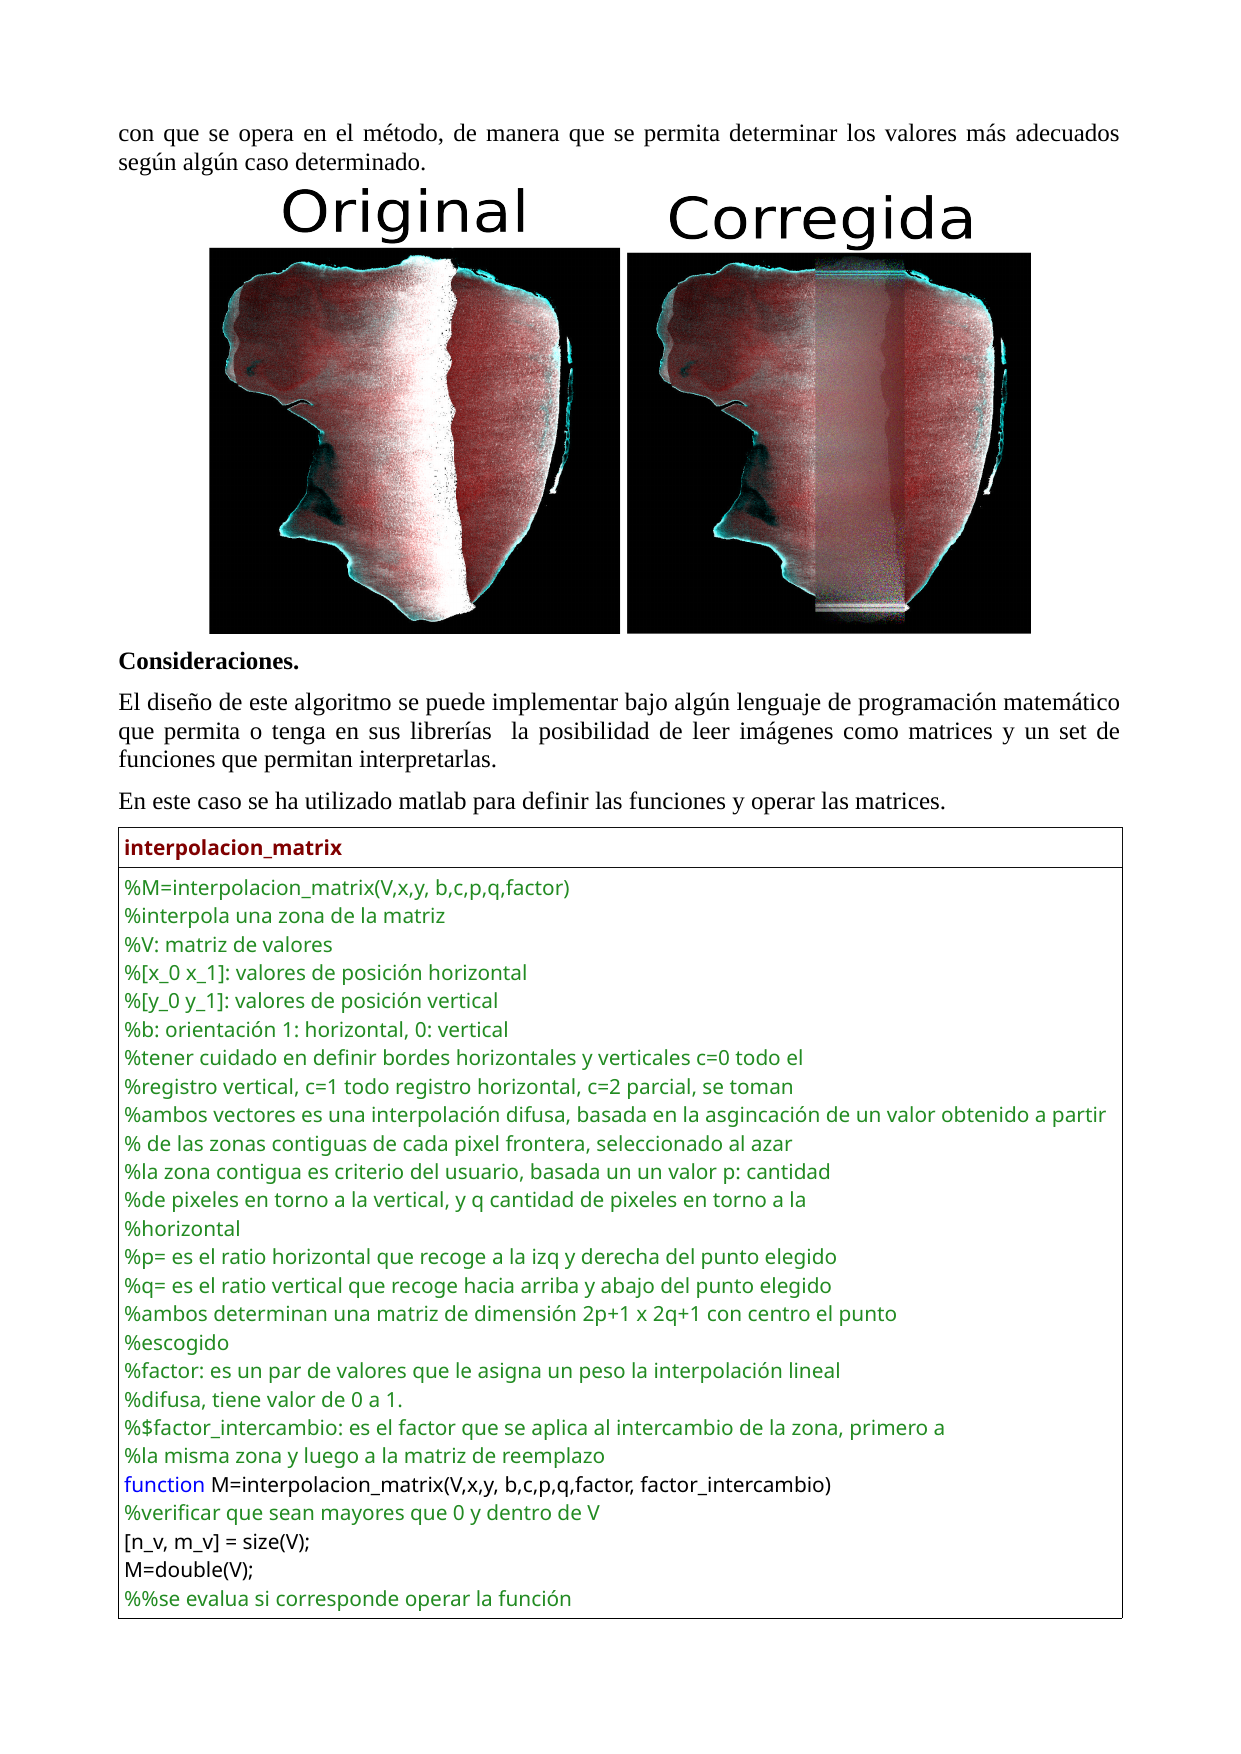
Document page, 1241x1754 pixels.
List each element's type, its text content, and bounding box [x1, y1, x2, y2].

text Consideraciones. [118, 646, 1122, 674]
picture [209, 188, 1031, 634]
table_cell %M=interpolacion_matrix(V,x,y, b,c,p,q,factor) %interpola una zona de la matriz %V: matriz de valores %[x_0 x_1]: valores de posición horizontal %[y_0 y_1]: valores de posición vertical %b: orientación 1: horizontal, 0: vertical %tener cuidado en definir bordes horizontales y verticales c=0 todo el %registro vertical, c=1 todo registro horizontal, c=2 parcial, se toman %ambos vectores es una interpolación difusa, basada en la asgincación de un valor obtenido a partir % de las zonas contiguas de cada pixel frontera, seleccionado al azar %la zona contigua es criterio del usuario, basada un un valor p: cantidad %de pixeles en torno a la vertical, y q cantidad de pixeles en torno a la %horizontal %p= es el ratio horizontal que recoge a la izq y derecha del punto elegido %q= es el ratio vertical que recoge hacia arriba y abajo del punto elegido %ambos determinan una matriz de dimensión 2p+1 x 2q+1 con centro el punto %escogido %factor: es un par de valores que le asigna un peso la interpolación lineal %difusa, tiene valor de 0 a 1. %$factor_intercambio: es el factor que se aplica al intercambio de la zona, primero a %la misma zona y luego a la matriz de reemplazo function M=interpolacion_matrix(V,x,y, b,c,p,q,factor, factor_intercambio) %verificar que sean mayores que 0 y dentro de V [n_v, m_v] = size(V); M=double(V); %%se evalua si corresponde operar la función [119, 868, 1122, 1618]
text En este caso se ha utilizado matlab para definir las funciones y operar las matrices. [118, 786, 1122, 814]
table_header interpolacion_matrix [119, 828, 1122, 867]
text con que se opera en el método, de manera que se permita determinar los valores más adecuados según algún caso determinado. [118, 118, 1122, 176]
text El diseño de este algoritmo se puede implementar bajo algún lenguaje de programación matemático que permita o tenga en sus librerías la posibilidad de leer imágenes como matrices y un set de funciones que permitan interpretarlas. [118, 687, 1122, 773]
